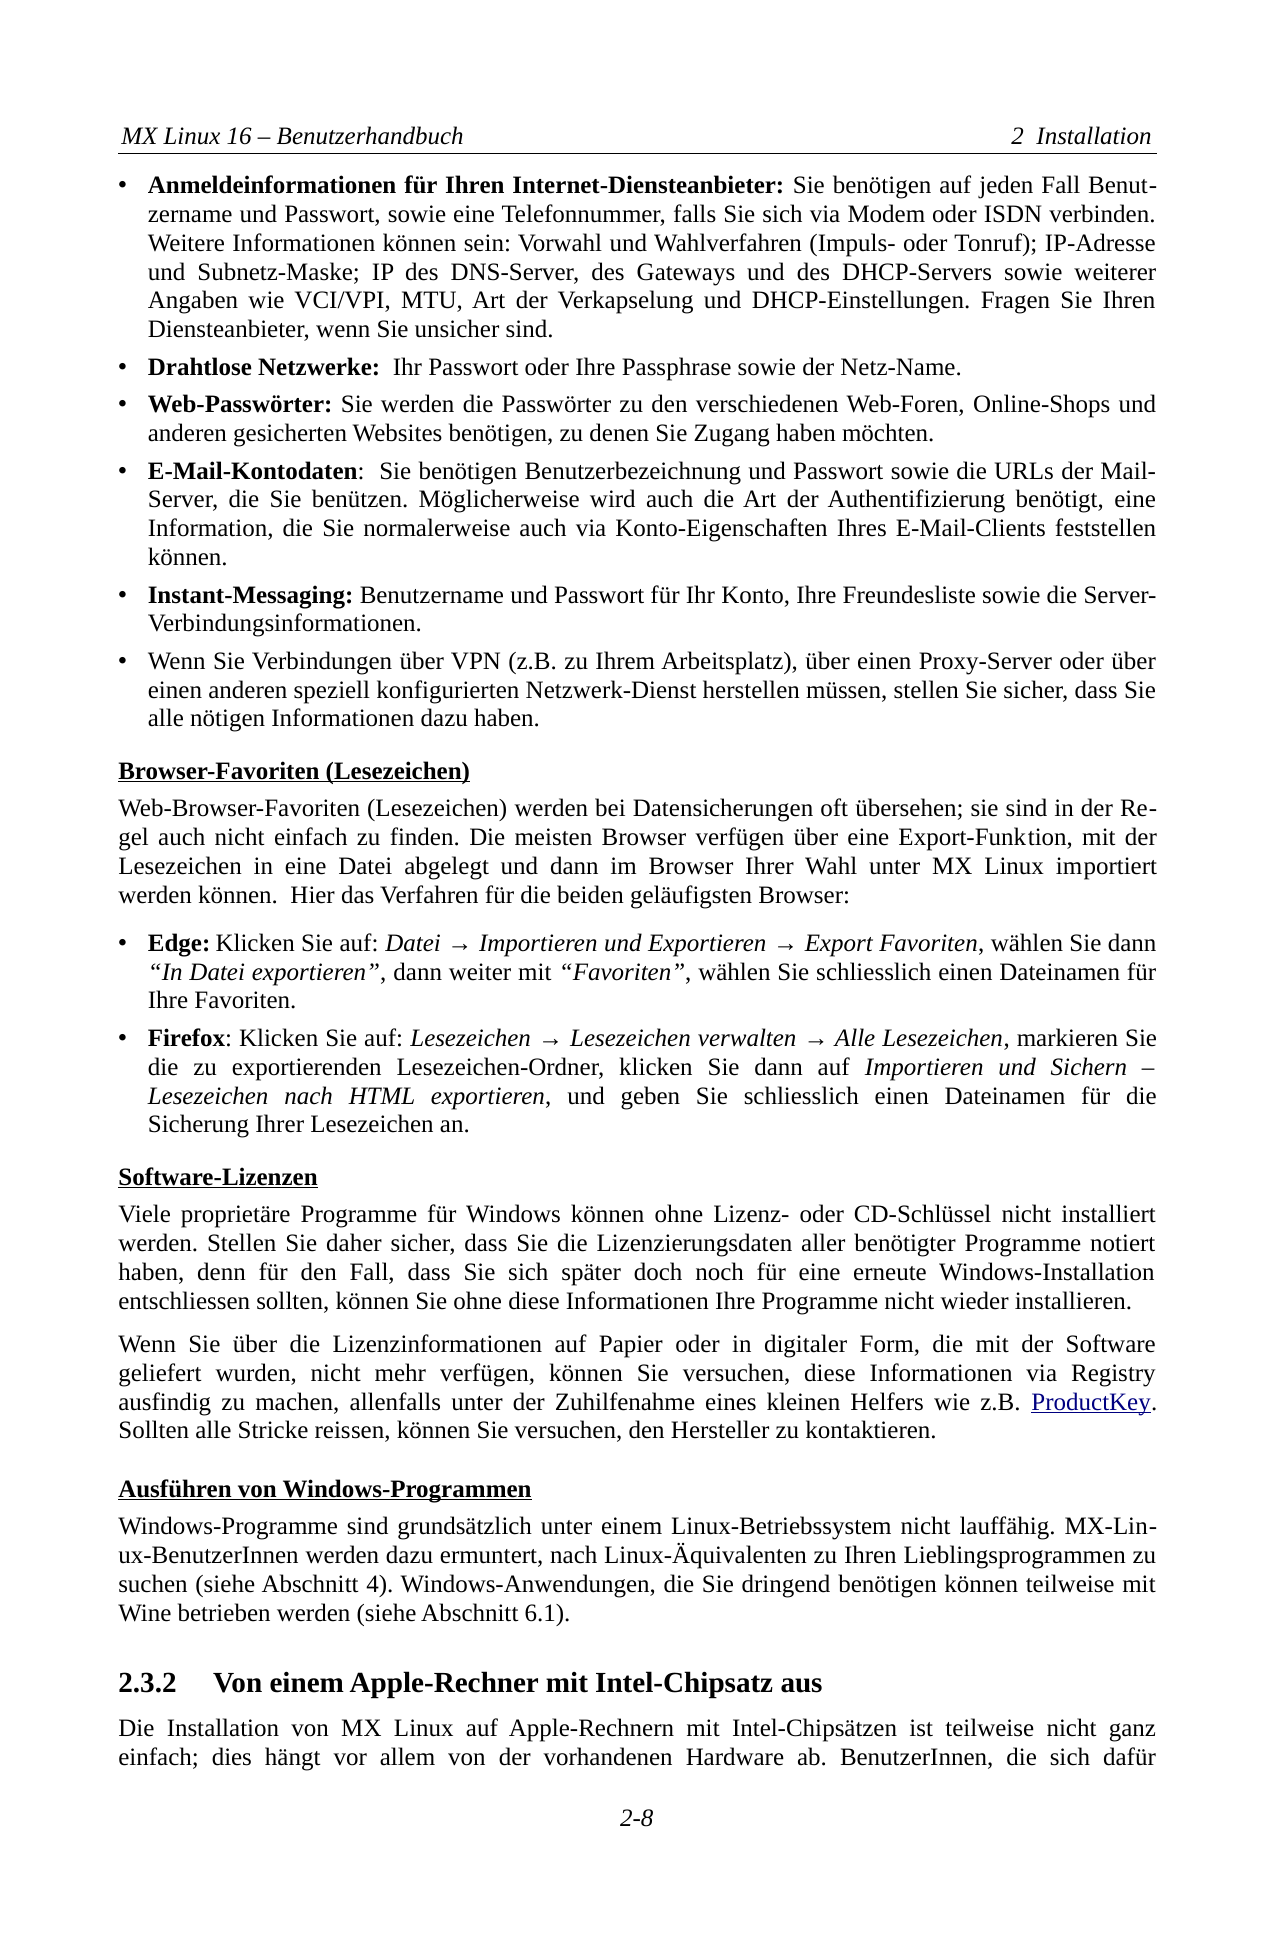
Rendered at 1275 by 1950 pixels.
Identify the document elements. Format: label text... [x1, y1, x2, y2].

text Wenn Sie über die Lizenzinformationen auf Papier oder in digitaler Form, die mit der Software geliefert wurden, nicht mehr verfügen, können Sie versuchen, diese Informationen via Registry ausfindig zu ma­chen, allenfalls unter der Zuhilfenahme eines kleinen Helfers wie z.B. ProductKey. Sollten alle Stricke reis­sen, können Sie versuchen, den Hersteller zu kontaktieren. [118, 1329, 1157, 1444]
text Ausführen von Windows-Programmen [118, 1474, 1157, 1503]
text Browser-Favoriten (Lesezeichen) [118, 756, 1157, 785]
list Web-Passwörter: Sie werden die Passwörter zu den verschiedenen Web-Foren, Online-Shops und an­deren gesicherten Websites benötigen, zu denen Sie Zugang haben möchten. [118, 389, 1157, 447]
list Anmeldeinformationen für Ihren Internet-Diensteanbieter: Sie benötigen auf jeden Fall Benut­zername und Passwort, sowie eine Telefonnummer, falls Sie sich via Modem oder ISDN verbinden. Weitere Informationen können sein: Vorwahl und Wahlverfahren (Impuls- oder Tonruf); IP-Adresse und Subnetz-Maske; IP des DNS-Server, des Gateways und des DHCP-Servers sowie weiterer Angaben wie VCI/VPI, MTU, Art der Verkapselung und DHCP-Einstellungen. Fragen Sie Ihren Diensteanbieter, wenn Sie unsicher sind. [118, 171, 1157, 343]
list Drahtlose Netzwerke: Ihr Passwort oder Ihre Passphrase sowie der Netz-Name. [118, 352, 1157, 381]
text Die Installation von MX Linux auf Apple-Rechnern mit Intel-Chipsätzen ist teilweise nicht ganz einfach; dies hängt vor allem von der vorhandenen Hardware ab. BenutzerInnen, die sich dafür [118, 1713, 1157, 1771]
text Software-Lizenzen [118, 1162, 1157, 1191]
list Firefox: Klicken Sie auf: Lesezeichen → Lesezeichen verwalten → Alle Lesezeichen, markieren Sie die zu exportierenden Lesezeichen-Ordner, klicken Sie dann auf Impor­tieren und Sichern – Lesezeichen nach HTML exportieren, und geben Sie schliesslich einen Dateinamen für die Sicherung Ihrer Lesezeichen an. [118, 1023, 1157, 1138]
list Edge: Klicken Sie auf: Datei → Importieren und Exportieren → Export Favoriten, wählen Sie dann “In Datei exportieren”, dann weiter mit “Favoriten”, wählen Sie schliesslich einen Dateinamen für Ihre Favoriten. [118, 923, 1157, 1014]
list Instant-Messaging: Benutzername und Passwort für Ihr Konto, Ihre Freundesliste sowie die Server-Verbindungsinformationen. [118, 580, 1157, 637]
list Wenn Sie Verbindungen über VPN (z.B. zu Ihrem Arbeitsplatz), über einen Proxy-Server oder über einen anderen speziell konfigurierten Netzwerk-Dienst herstellen müssen, stellen Sie sicher, dass Sie alle nötigen Informationen dazu haben. [118, 646, 1157, 732]
text Web-Browser-Favoriten (Lesezeichen) werden bei Datensicherungen oft übersehen; sie sind in der Re­gel auch nicht einfach zu finden. Die meisten Browser verfügen über eine Export-Funk­tion, mit der Lesezeichen in eine Datei abgelegt und dann im Browser Ihrer Wahl unter MX Linux im­por­tiert werden können. Hier das Verfahren für die beiden geläufigsten Browser: [118, 793, 1157, 908]
list E-Mail-Kontodaten: Sie benötigen Benutzerbezeichnung und Passwort sowie die URLs der Mail-Server, die Sie benützen. Möglicherweise wird auch die Art der Authentifizierung benötigt, eine Infor­mation, die Sie normalerweise auch via Konto-Eigenschaften Ihres E-Mail-Clients feststellen können. [118, 456, 1157, 571]
text Viele proprietäre Programme für Windows können ohne Lizenz- oder CD-Schlüssel nicht installiert wer­den. Stellen Sie daher sicher, dass Sie die Lizenzierungsdaten aller benötigter Programme notiert ha­ben, denn für den Fall, dass Sie sich später doch noch für eine erneute Windows-Installation entschliessen sollten, können Sie ohne diese Informationen Ihre Programme nicht wieder installieren. [118, 1199, 1157, 1314]
text Windows-Programme sind grundsätzlich unter einem Linux-Betriebssystem nicht lauffähig. MX-Lin­ux-BenutzerInnen werden dazu ermuntert, nach Linux-Äquivalenten zu Ihren Lieblingsprogrammen zu suchen (siehe Abschnitt 4). Windows-Anwendungen, die Sie dringend benötigen können teilweise mit Wine betrieben werden (siehe Abschnitt 6.1). [118, 1511, 1157, 1626]
subtitle 2.3.2 Von einem Apple-Rechner mit Intel-Chipsatz aus [118, 1665, 1157, 1698]
